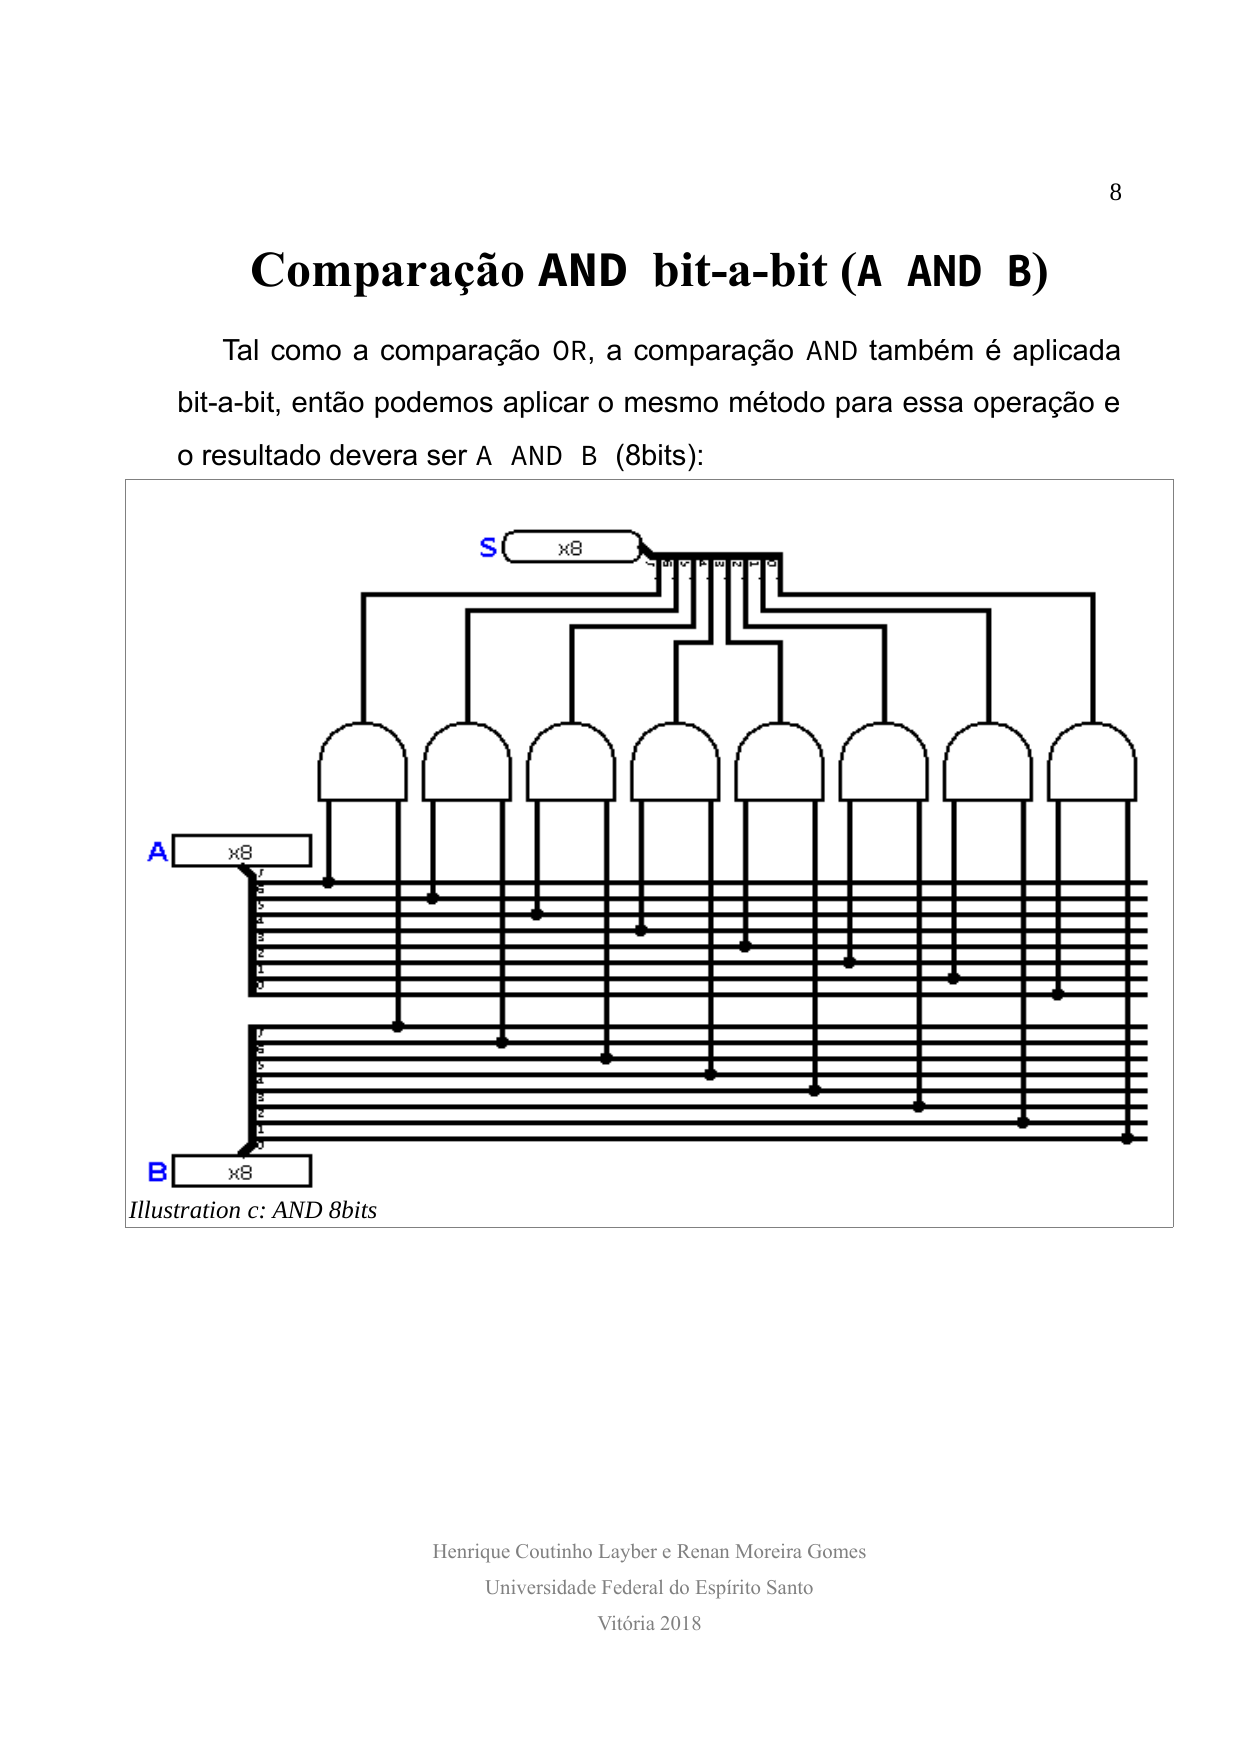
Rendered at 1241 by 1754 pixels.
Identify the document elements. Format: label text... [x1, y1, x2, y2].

text Comparação AND bit-a-bit (A AND B) [177, 237, 1122, 300]
text Tal como a comparação OR, a comparação AND também é aplicada bit-a-bit, então podemos aplicar o mesmo método para essa operação e o resultado devera ser A AND B (8bits): [177, 331, 1122, 473]
picture [140, 522, 1155, 1196]
text Illustration c: AND 8bits [128, 494, 1170, 1224]
text [126, 480, 1173, 1227]
